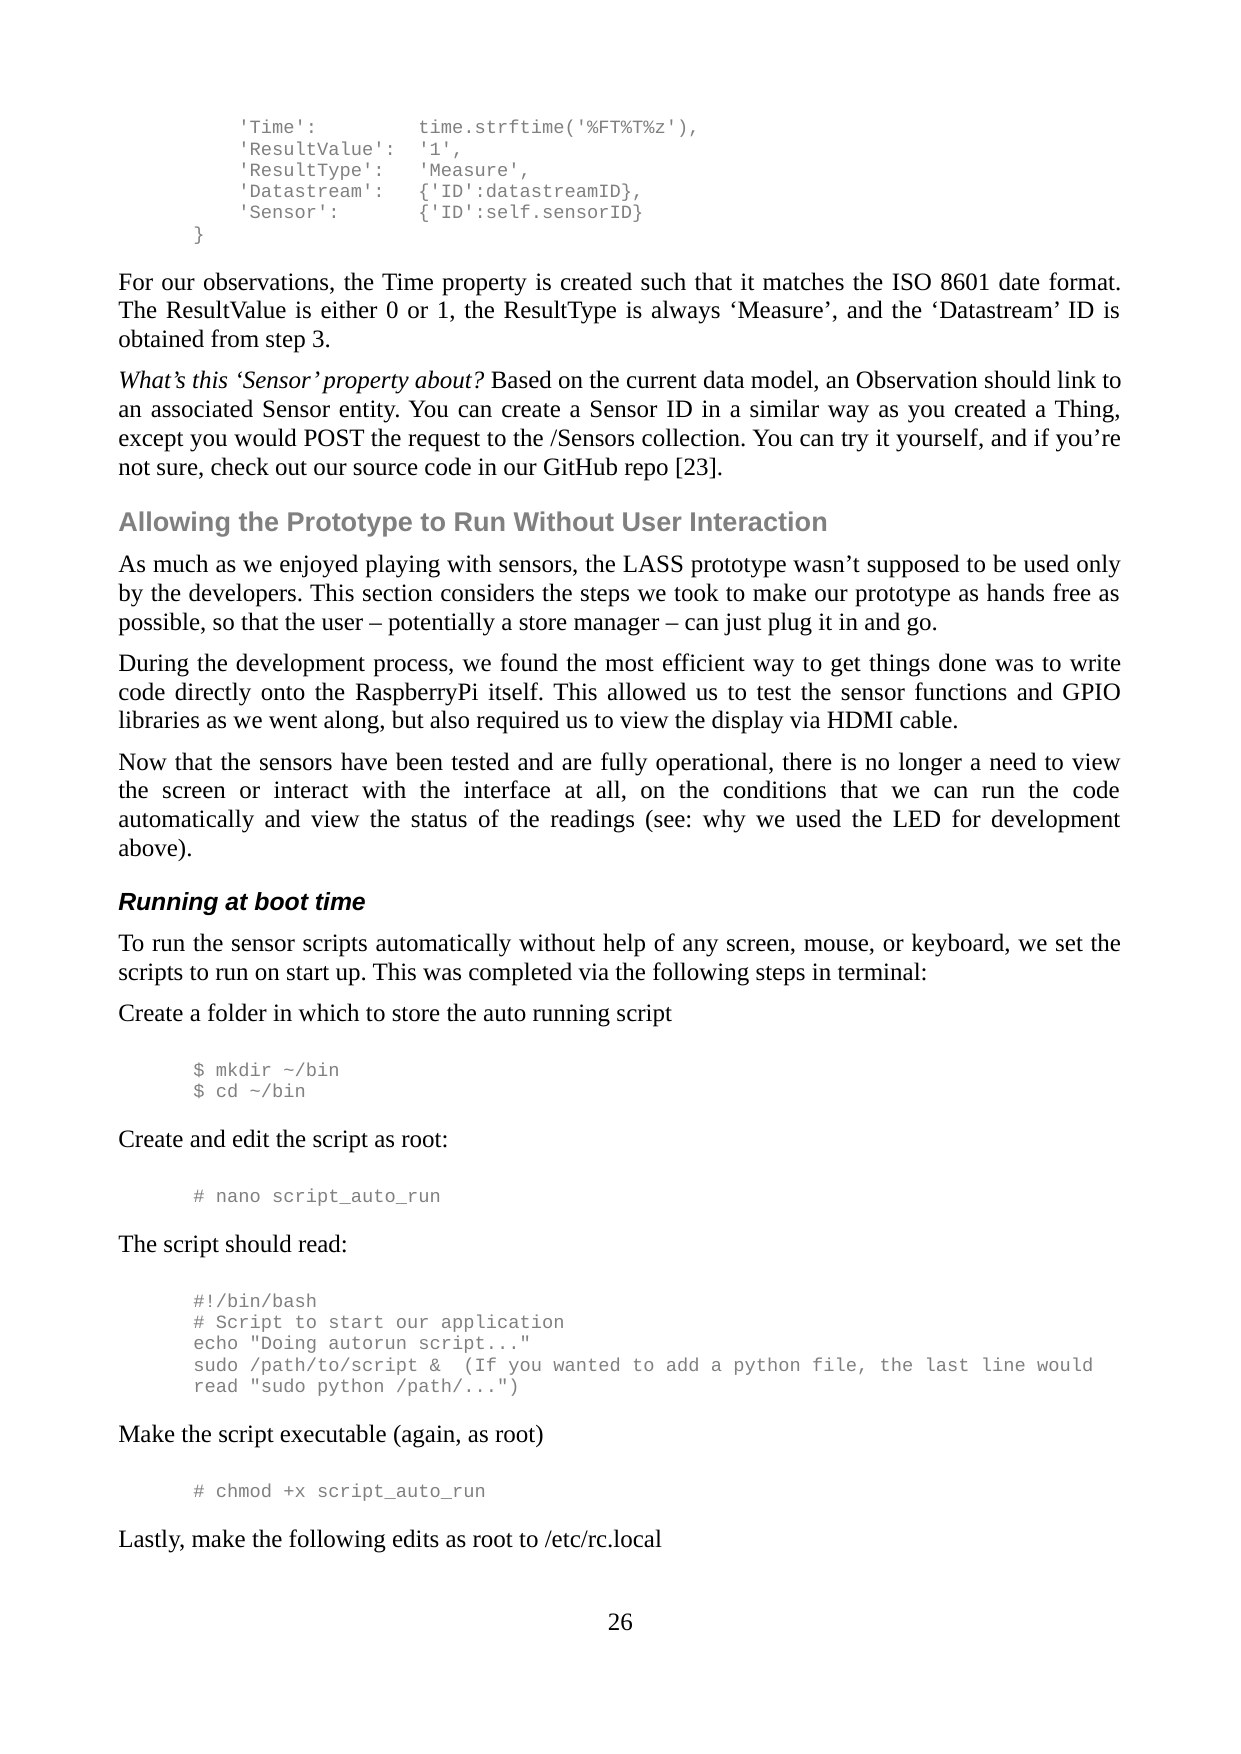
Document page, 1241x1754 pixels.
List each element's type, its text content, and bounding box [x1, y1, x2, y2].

text 'ResultType': 'Measure', [193, 161, 1122, 182]
text Make the script executable (again, as root) [118, 1419, 1122, 1448]
text Create a folder in which to store the auto running script [118, 998, 1122, 1027]
text 'Datastream': {'ID':datastreamID}, [193, 182, 1122, 203]
text As much as we enjoyed playing with sensors, the LASS prototype wasn’t supposed to be used only by the developers. This section considers the steps we took to make our prototype as hands free as possible, so that the user – potentially a store manager – can just plug it in and go. [118, 549, 1122, 636]
text Now that the sensors have been tested and are fully operational, there is no longer a need to view the screen or interact with the interface at all, on the conditions that we can run the code automatically and view the status of the readings (see: why we used the LED for development above). [118, 747, 1122, 862]
text #!/bin/bash [193, 1292, 1122, 1313]
text During the development process, we found the most efficient way to get things done was to write code directly onto the RaspberryPi itself. This allowed us to test the sensor functions and GPIO libraries as we went along, but also required us to view the display via HDMI cable. [118, 648, 1122, 734]
text What’s this ‘Sensor’ property about? Based on the current data model, an Observation should link to an associated Sensor entity. You can create a Sensor ID in a similar way as you created a Thing, except you would POST the request to the /Sensors collection. You can try it yourself, and if you’re not sure, check out our source code in our GitHub repo [23]. [118, 366, 1122, 481]
text $ cd ~/bin [193, 1082, 1122, 1103]
text $ mkdir ~/bin [193, 1060, 1122, 1082]
text 'ResultValue': '1', [193, 139, 1122, 161]
text For our observations, the Time property is created such that it matches the ISO 8601 date format. The ResultValue is either 0 or 1, the ResultType is always ‘Measure’, and the ‘Datastream’ ID is obtained from step 3. [118, 267, 1122, 353]
subtitle Running at boot time [118, 887, 1122, 915]
text To run the sensor scripts automatically without help of any screen, mouse, or keyboard, we set the scripts to run on start up. This was completed via the following steps in terminal: [118, 928, 1122, 985]
text Lastly, make the following edits as root to /etc/rc.local [118, 1524, 1122, 1553]
text 'Sensor': {'ID':self.sensorID} [193, 203, 1122, 224]
subtitle Allowing the Prototype to Run Without User Interaction [118, 506, 1122, 537]
text Create and edit the script as root: [118, 1124, 1122, 1153]
text echo "Doing autorun script..." [193, 1334, 1122, 1355]
text # nano script_auto_run [193, 1187, 1122, 1208]
text sudo /path/to/script & (If you wanted to add a python file, the last line would read "sudo python /path/...") [193, 1355, 1122, 1398]
text The script should read: [118, 1229, 1122, 1258]
text } [193, 224, 1122, 246]
text 'Time': time.strftime('%FT%T%z'), [193, 118, 1122, 139]
text # chmod +x script_auto_run [193, 1482, 1122, 1503]
text # Script to start our application [193, 1313, 1122, 1334]
